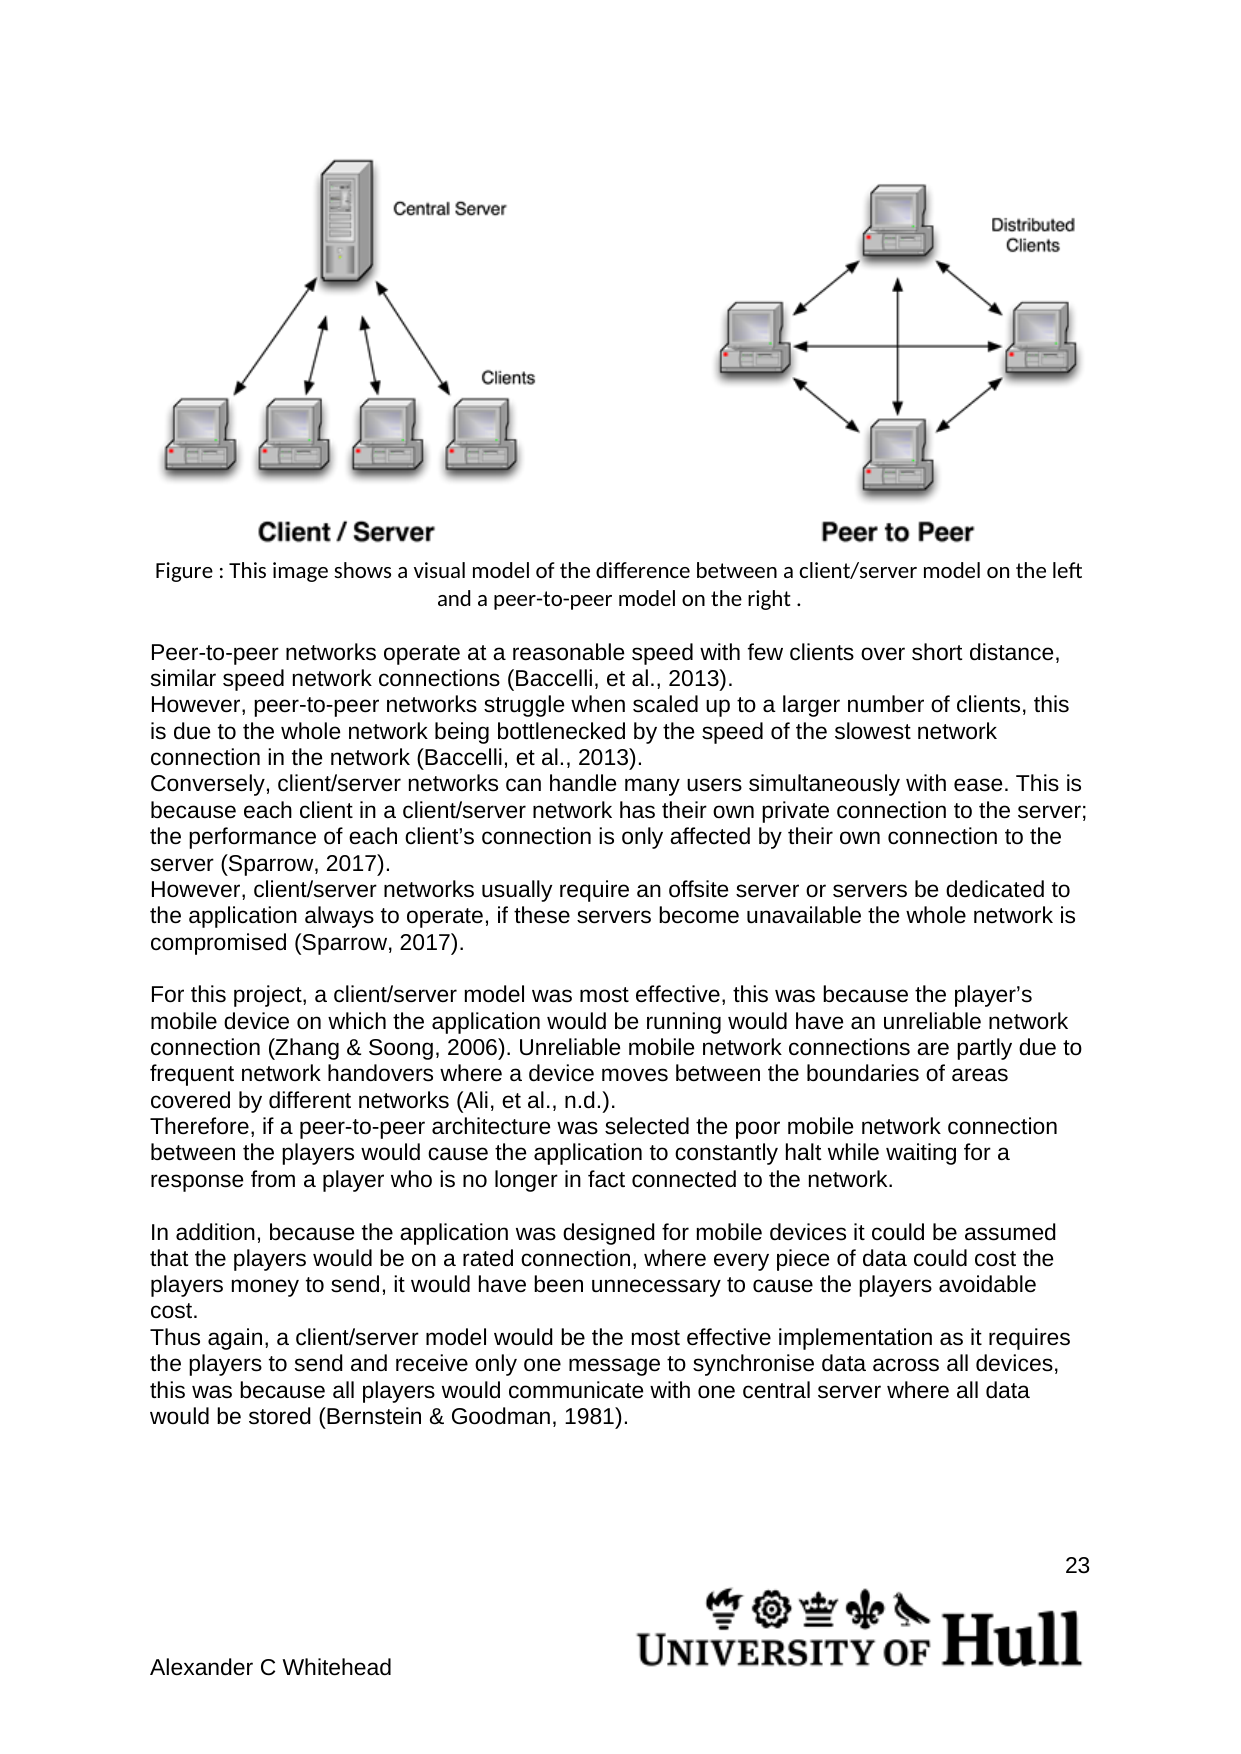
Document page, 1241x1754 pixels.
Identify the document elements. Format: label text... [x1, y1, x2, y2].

text In addition, because the application was designed for mobile devices it could be assumed that the players would be on a rated connection, where every piece of data could cost the players money to send, it would have been unnecessary to cause the players avoidable cost. [150, 1218, 1090, 1324]
text However, peer-to-peer networks struggle when scaled up to a larger number of clients, this is due to the whole network being bottlenecked by the speed of the slowest network connection in the network [CITATION Fra13 \l 2057 ]. [150, 691, 1090, 770]
text Therefore, if a peer-to-peer architecture was selected the poor mobile network connection between the players would cause the application to constantly halt while waiting for a response from a player who is no longer in fact connected to the network. [150, 1113, 1090, 1192]
picture [150, 150, 1091, 547]
text However, client/server networks usually require an offsite server or servers be dedicated to the application always to operate, if these servers become unavailable the whole network is compromised [ CITATION Spa17 \l 2057 ]. [150, 876, 1090, 955]
text Conversely, client/server networks can handle many users simultaneously with ease. This is because each client in a client/server network has their own private connection to the server; the performance of each client’s connection is only affected by their own connection to the server [ CITATION Spa17 \l 2057 ]. [150, 770, 1090, 876]
text Thus again, a client/server model would be the most effective implementation as it requires the players to send and receive only one message to synchronise data across all devices, this was because all players would communicate with one central server where all data would be stored [ CITATION Ber81 \l 2057 ]. [150, 1324, 1090, 1429]
text Peer-to-peer networks operate at a reasonable speed with few clients over short distance, similar speed network connections [CITATION Fra13 \l 2057 ]. [150, 639, 1090, 691]
text For this project, a client/server model was most effective, this was because the player’s mobile device on which the application would be running would have an unreliable network connection [ CITATION Zha06 \l 2057 ]. Unreliable mobile network connections are partly due to frequent network handovers where a device moves between the boundaries of areas covered by different networks [ CITATION Din \l 2057 ]. [150, 981, 1090, 1113]
picture [630, 1578, 1091, 1676]
